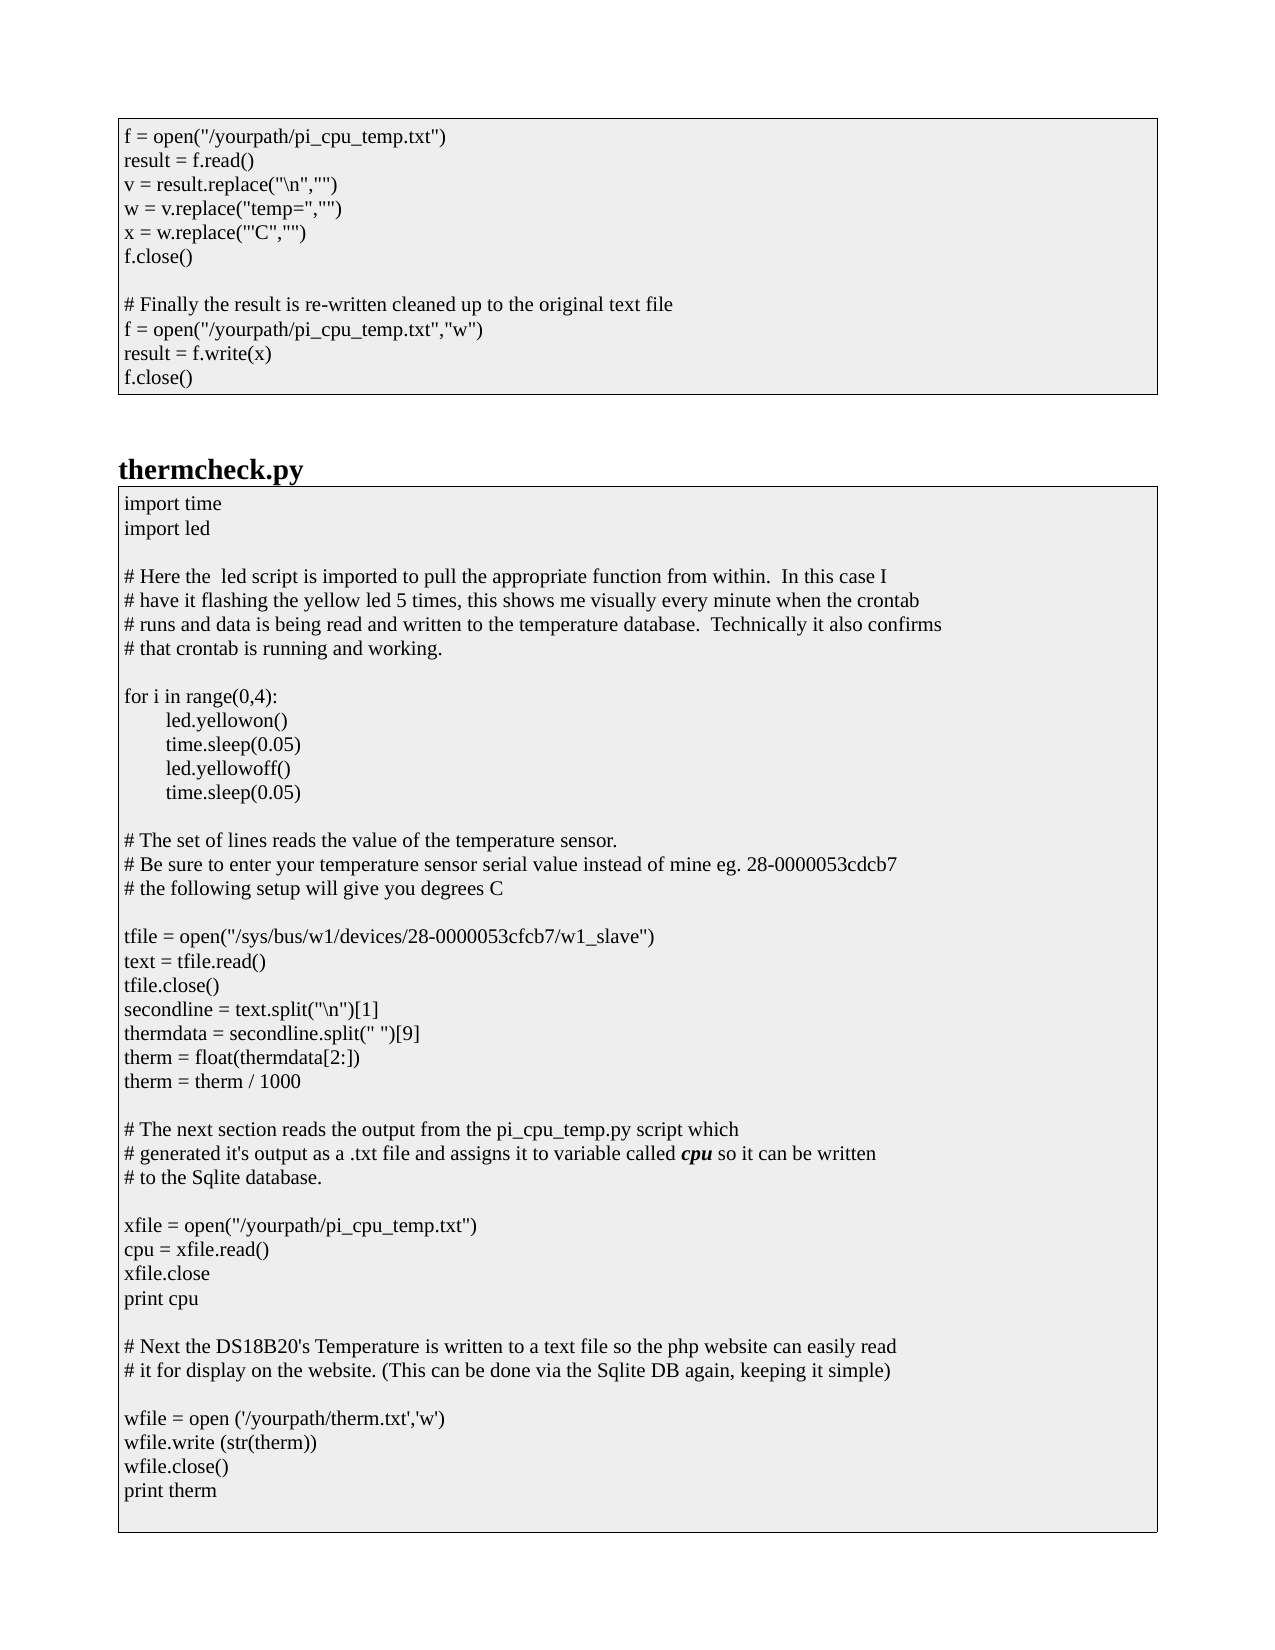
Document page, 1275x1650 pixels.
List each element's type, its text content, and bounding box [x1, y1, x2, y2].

table_header import time import led # Here the led script is imported to pull the appropriate function from within. In this case I # have it flashing the yellow led 5 times, this shows me visually every minute when the crontab # runs and data is being read and written to the temperature database. Technically it also confirms # that crontab is running and working. for i in range(0,4): led.yellowon() time.sleep(0.05) led.yellowoff() time.sleep(0.05) # The set of lines reads the value of the temperature sensor. # Be sure to enter your temperature sensor serial value instead of mine eg. 28-0000053cdcb7 # the following setup will give you degrees C tfile = open("/sys/bus/w1/devices/28-0000053cfcb7/w1_slave") text = tfile.read() tfile.close() secondline = text.split("\n")[1] thermdata = secondline.split(" ")[9] therm = float(thermdata[2:]) therm = therm / 1000 # The next section reads the output from the pi_cpu_temp.py script which # generated it's output as a .txt file and assigns it to variable called cpu so it can be written # to the Sqlite database. xfile = open("/yourpath/pi_cpu_temp.txt") cpu = xfile.read() xfile.close print cpu # Next the DS18B20's Temperature is written to a text file so the php website can easily read # it for display on the website. (This can be done via the Sqlite DB again, keeping it simple) wfile = open ('/yourpath/therm.txt','w') wfile.write (str(therm)) wfile.close() print therm [119, 487, 1157, 1532]
text thermcheck.py [118, 452, 1157, 486]
table_header f = open("/yourpath/pi_cpu_temp.txt") result = f.read() v = result.replace("\n","") w = v.replace("temp=","") x = w.replace("'C","") f.close() # Finally the result is re-written cleaned up to the original text file f = open("/yourpath/pi_cpu_temp.txt","w") result = f.write(x) f.close() [119, 119, 1157, 394]
